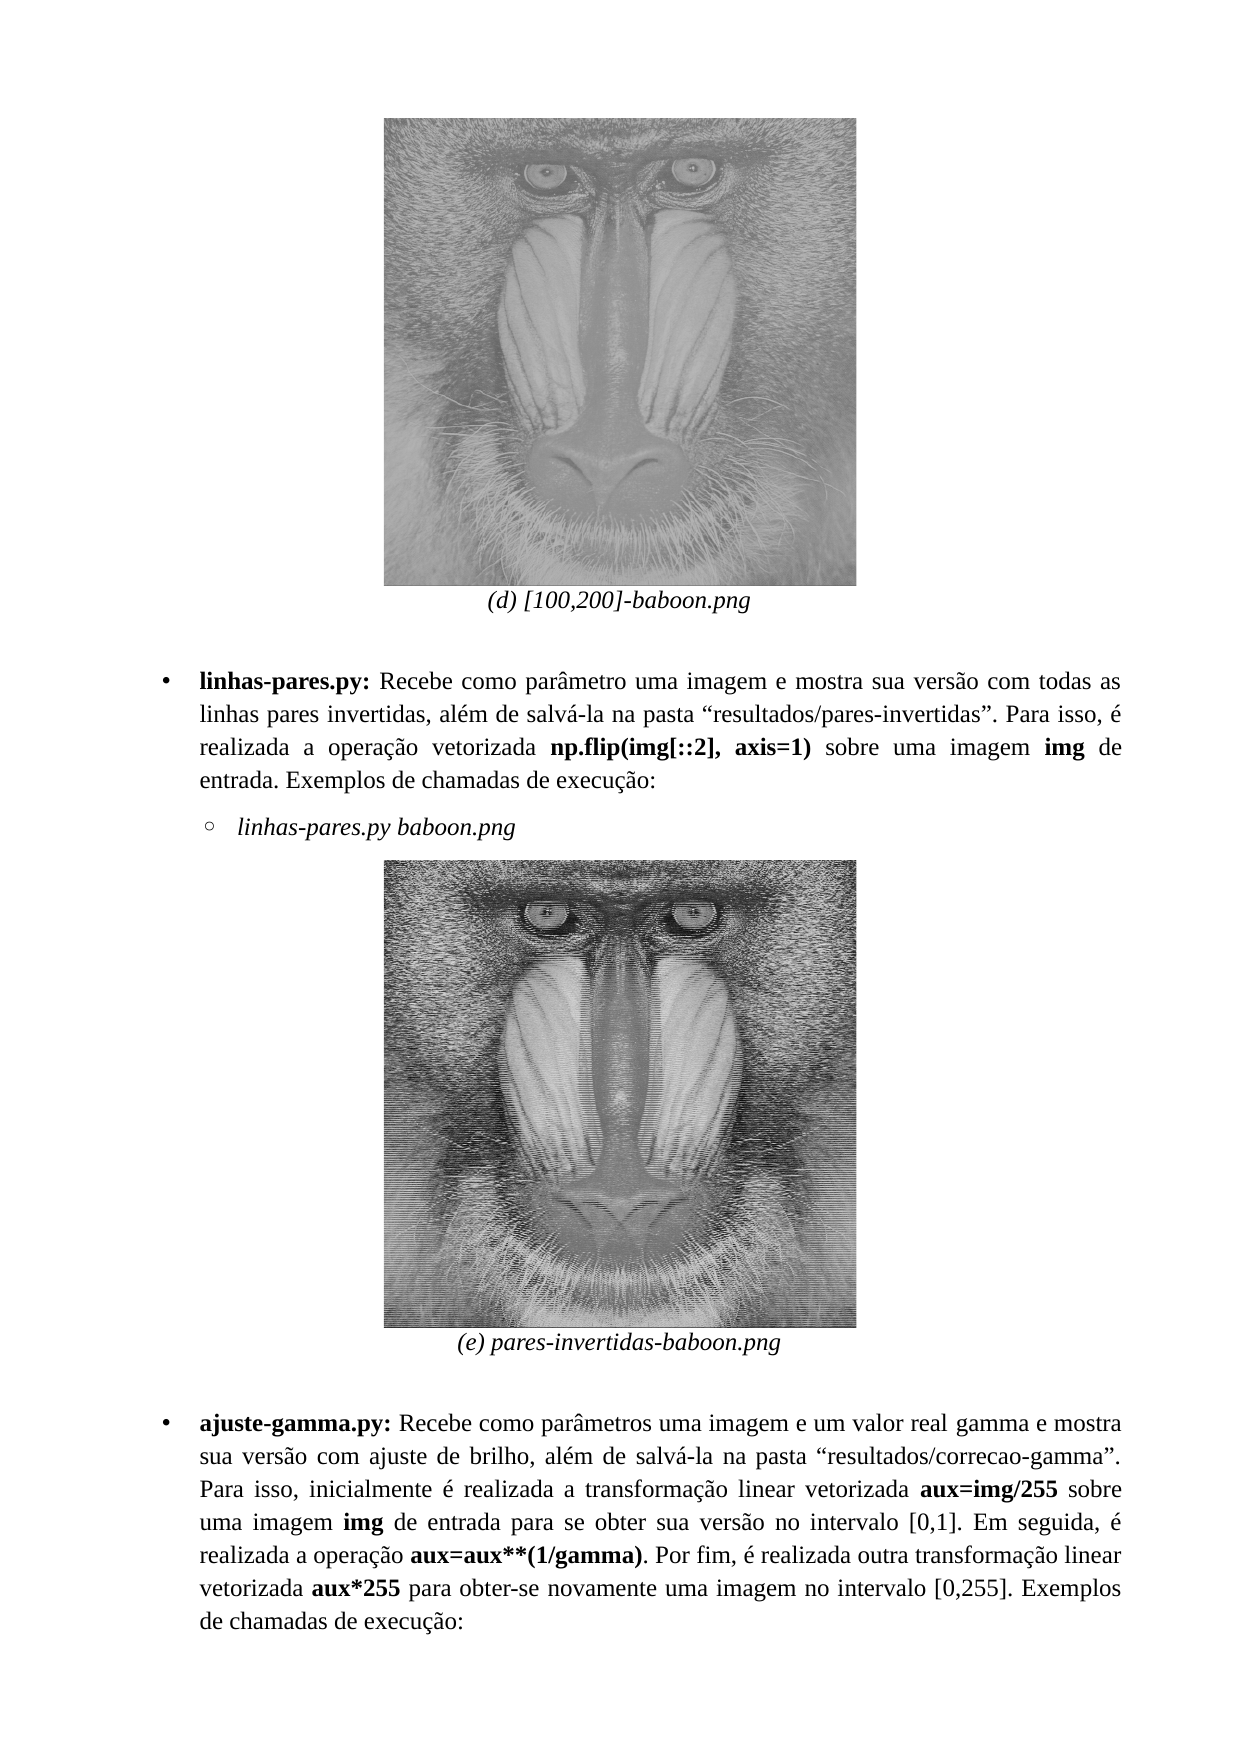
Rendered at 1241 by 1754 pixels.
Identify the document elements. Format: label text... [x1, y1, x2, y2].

picture [383, 860, 857, 1328]
picture [383, 118, 857, 586]
list linhas-pares.py: Recebe como parâmetro uma imagem e mostra sua versão com todas as linhas pares invertidas, além de salvá-la na pasta “resultados/pares-invertidas”. Para isso, é realizada a operação vetorizada np.flip(img[::2], axis=1) sobre uma imagem img de entrada. Exemplos de chamadas de execução: [162, 666, 1122, 794]
list linhas-pares.py baboon.png [199, 812, 1122, 841]
list ajuste-gamma.py: Recebe como parâmetros uma imagem e um valor real gamma e mostra sua versão com ajuste de brilho, além de salvá-la na pasta “resultados/correcao-gamma”. Para isso, inicialmente é realizada a transformação linear vetorizada aux=img/255 sobre uma imagem img de entrada para se obter sua versão no intervalo [0,1]. Em seguida, é realizada a operação aux=aux**(1/gamma). Por fim, é realizada outra transformação linear vetorizada aux*255 para obter-se novamente uma imagem no intervalo [0,255]. Exemplos de chamadas de execução: [162, 1408, 1122, 1635]
text (e) pares-invertidas-baboon.png [384, 1328, 856, 1356]
text (d) [100,200]-baboon.png [384, 586, 856, 614]
